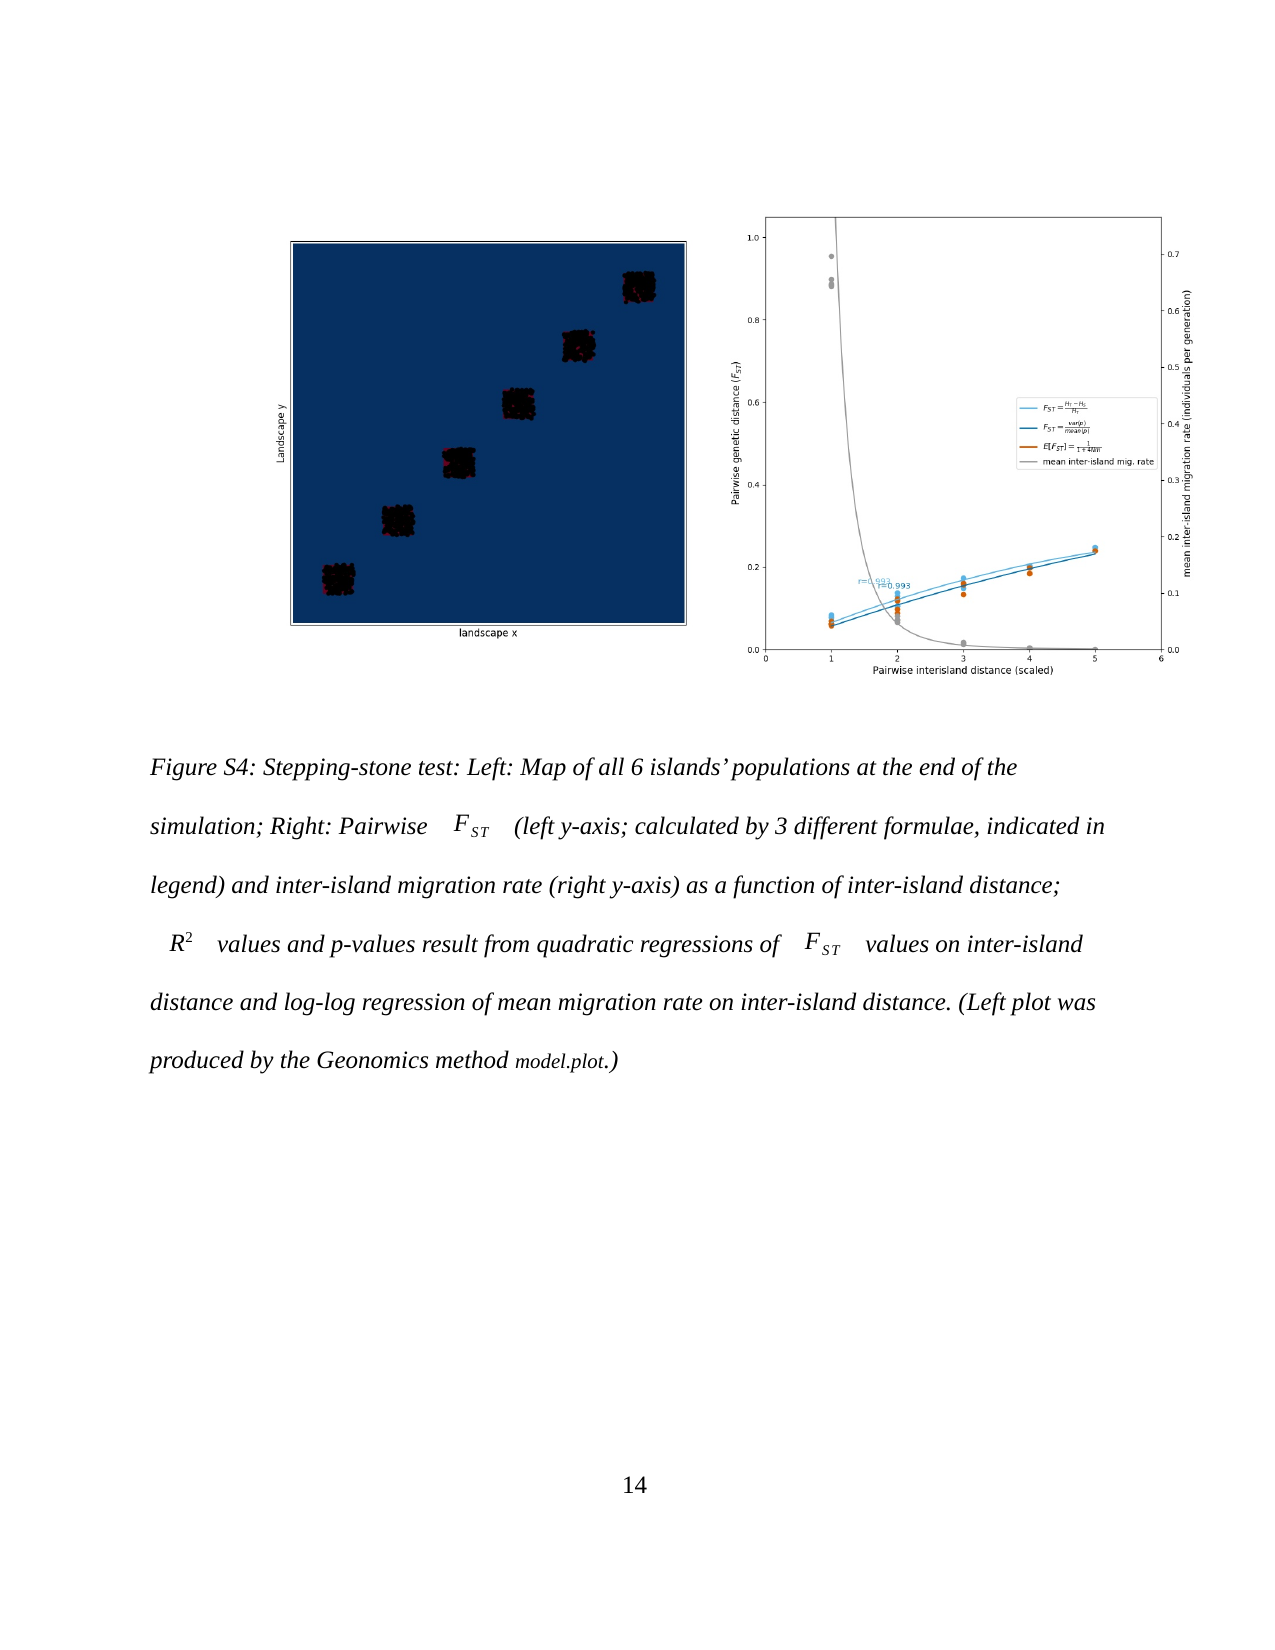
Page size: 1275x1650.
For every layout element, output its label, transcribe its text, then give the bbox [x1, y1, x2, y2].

text Figure S4: Stepping-stone test: Left: Map of all 6 islands’ populations at the end of the simulation; Right: Pairwise (left y-axis; calculated by 3 different formulae, indicated in legend) and inter-island migration rate (right y-axis) as a function of inter-island distance; values and p-values result from quadratic regressions of values on inter-island distance and log-log regression of mean migration rate on inter-island distance. (Left plot was produced by the Geonomics method model.plot.) [150, 752, 1125, 1074]
picture [150, 150, 1273, 711]
